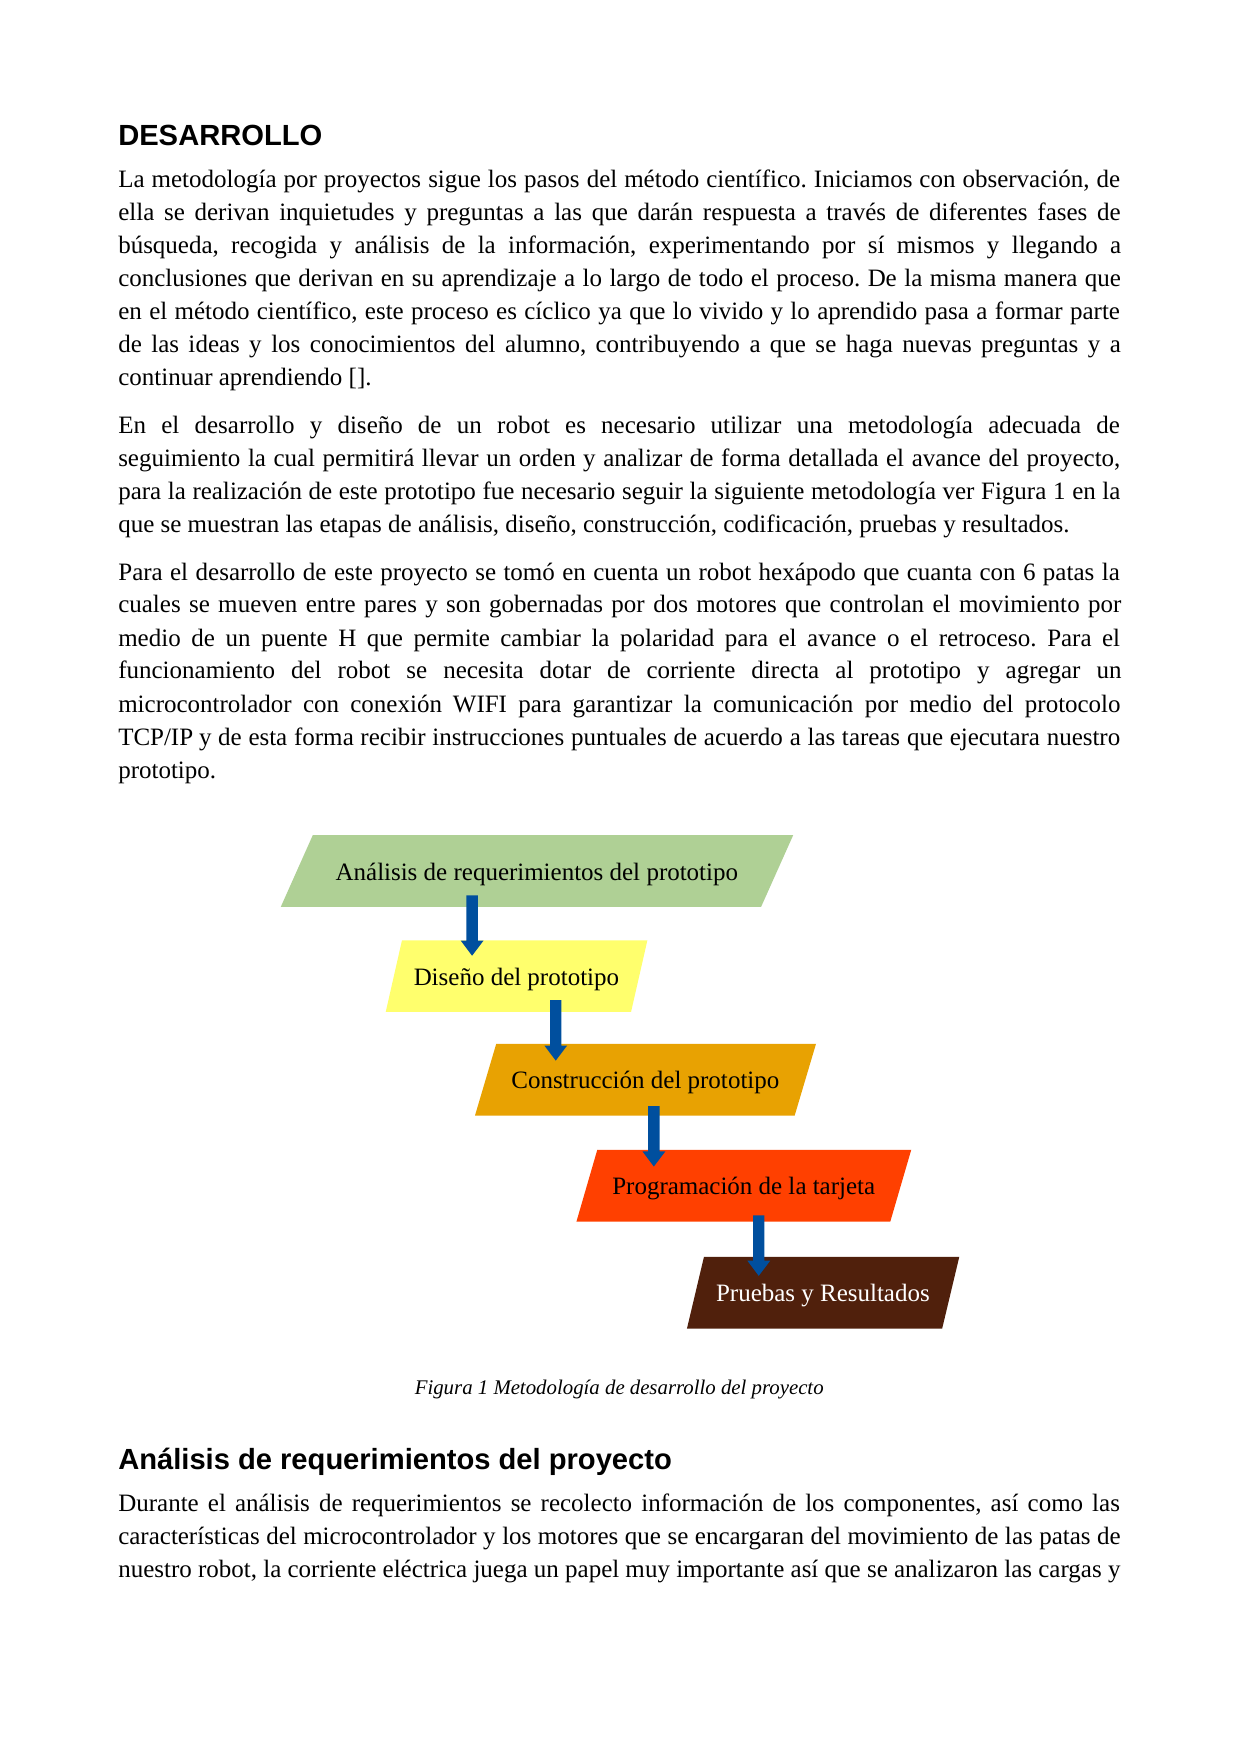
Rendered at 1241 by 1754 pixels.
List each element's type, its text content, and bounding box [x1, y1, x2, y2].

text En el desarrollo y diseño de un robot es necesario utilizar una metodología adecuada de seguimiento la cual permitirá llevar un orden y analizar de forma detallada el avance del proyecto, para la realización de este prototipo fue necesario seguir la siguiente metodología ver Figura 1 en la que se muestran las etapas de análisis, diseño, construcción, codificación, pruebas y resultados. [118, 410, 1122, 538]
text La metodología por proyectos sigue los pasos del método científico. Iniciamos con observación, de ella se derivan inquietudes y preguntas a las que darán respuesta a través de diferentes fases de búsqueda, recogida y análisis de la información, experimentando por sí mismos y llegando a conclusiones que derivan en su aprendizaje a lo largo de todo el proceso. De la misma manera que en el método científico, este proceso es cíclico ya que lo vivido y lo aprendido pasa a formar parte de las ideas y los conocimientos del alumno, contribuyendo a que se haga nuevas preguntas y a continuar aprendiendo []. [118, 164, 1122, 391]
text Para el desarrollo de este proyecto se tomó en cuenta un robot hexápodo que cuanta con 6 patas la cuales se mueven entre pares y son gobernadas por dos motores que controlan el movimiento por medio de un puente H que permite cambiar la polaridad para el avance o el retroceso. Para el funcionamiento del robot se necesita dotar de corriente directa al prototipo y agregar un microcontrolador con conexión WIFI para garantizar la comunicación por medio del protocolo TCP/IP y de esta forma recibir instrucciones puntuales de acuerdo a las tareas que ejecutara nuestro prototipo. [118, 557, 1122, 783]
subtitle DESARROLLO [118, 118, 1122, 152]
text Durante el análisis de requerimientos se recolecto información de los componentes, así como las características del microcontrolador y los motores que se encargaran del movimiento de las patas de nuestro robot, la corriente eléctrica juega un papel muy importante así que se analizaron las cargas y [118, 1488, 1122, 1583]
subtitle Análisis de requerimientos del proyecto [118, 1442, 1122, 1475]
text Figura 1 Metodología de desarrollo del proyecto [118, 1375, 1122, 1399]
